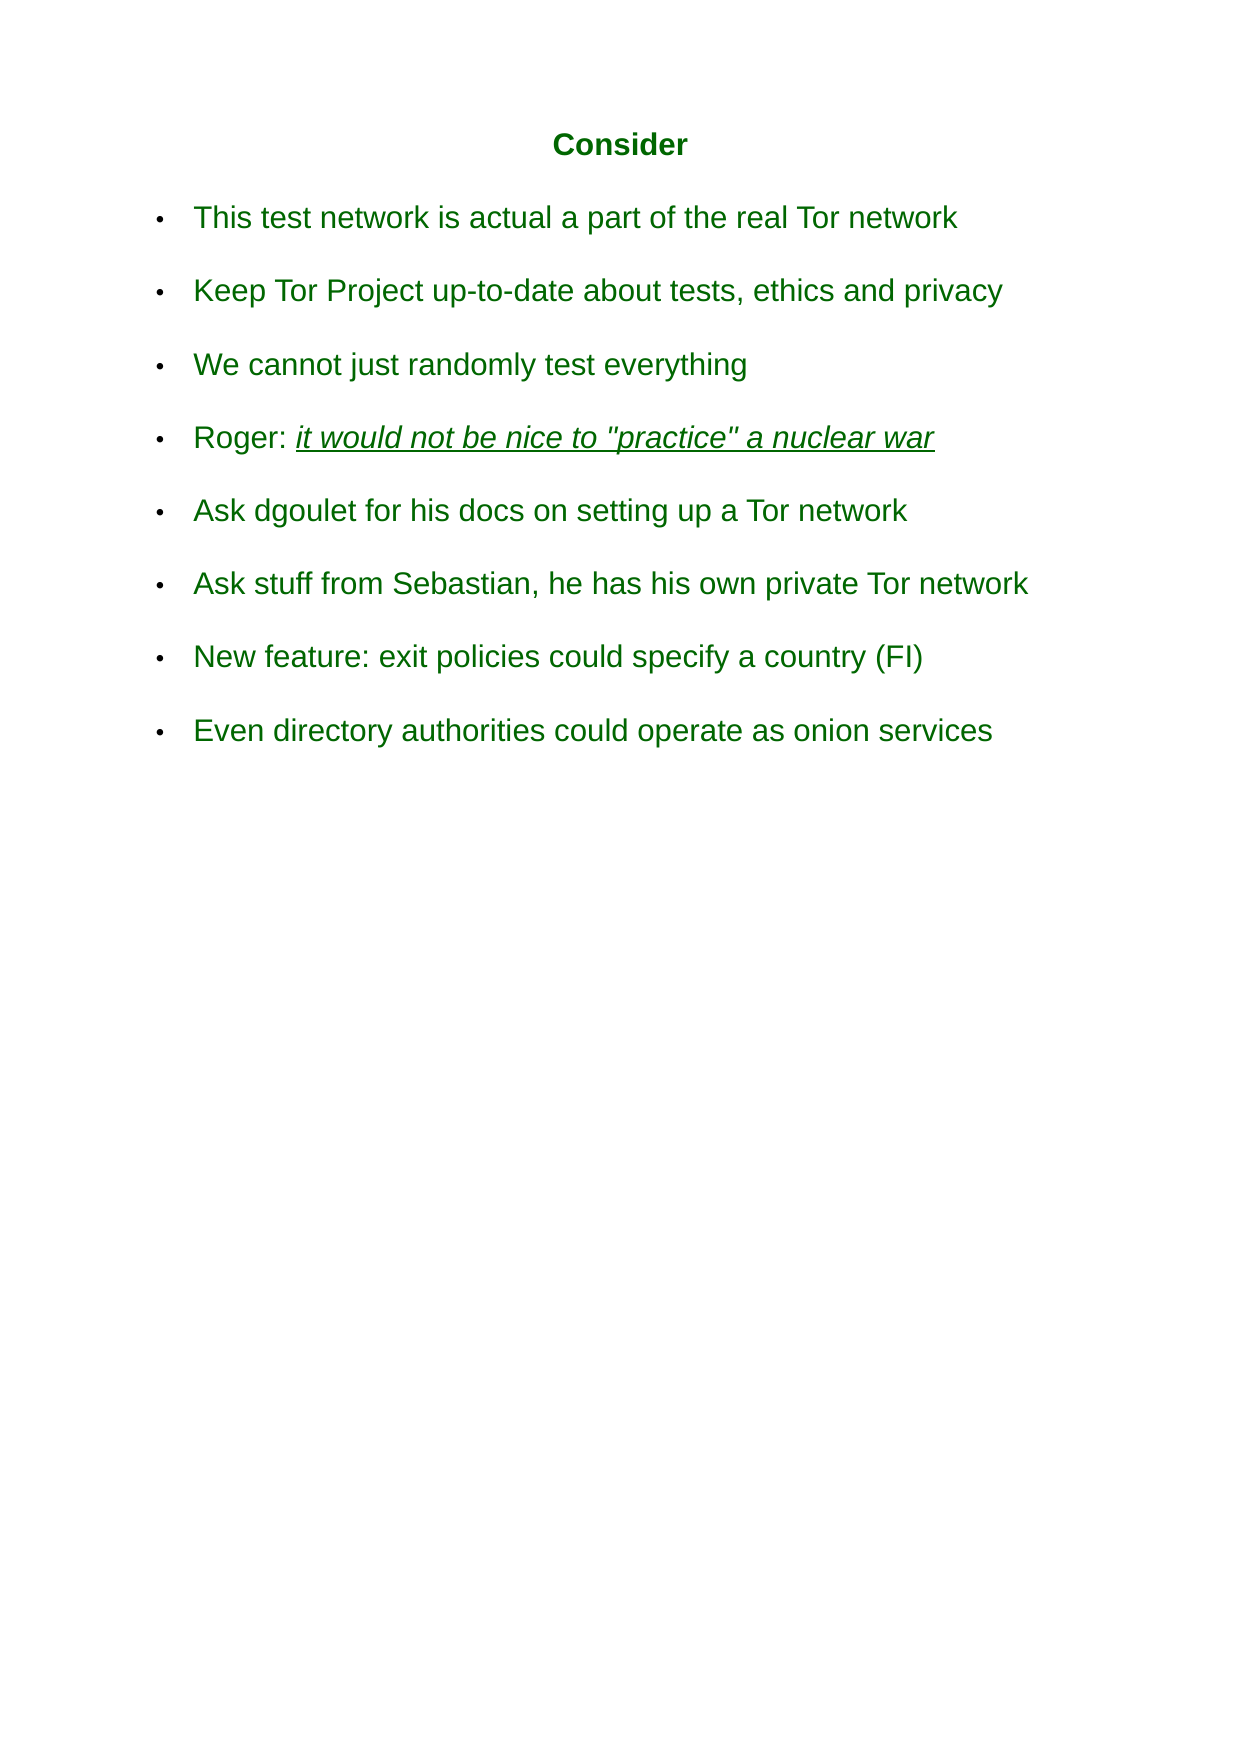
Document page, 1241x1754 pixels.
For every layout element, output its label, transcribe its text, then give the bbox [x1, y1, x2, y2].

list Ask dgoulet for his docs on setting up a Tor network [156, 484, 1122, 528]
list We cannot just randomly test everything [156, 338, 1122, 382]
list New feature: exit policies could specify a country (FI) [156, 631, 1122, 674]
list Consider [118, 118, 1122, 162]
list Ask stuff from Sebastian, he has his own private Tor network [156, 557, 1122, 601]
list Roger: it would not be nice to "practice" a nuclear war [156, 411, 1122, 455]
list Even directory authorities could operate as onion services [156, 704, 1122, 748]
list Keep Tor Project up-to-date about tests, ethics and privacy [156, 264, 1122, 308]
list This test network is actual a part of the real Tor network [156, 191, 1122, 235]
